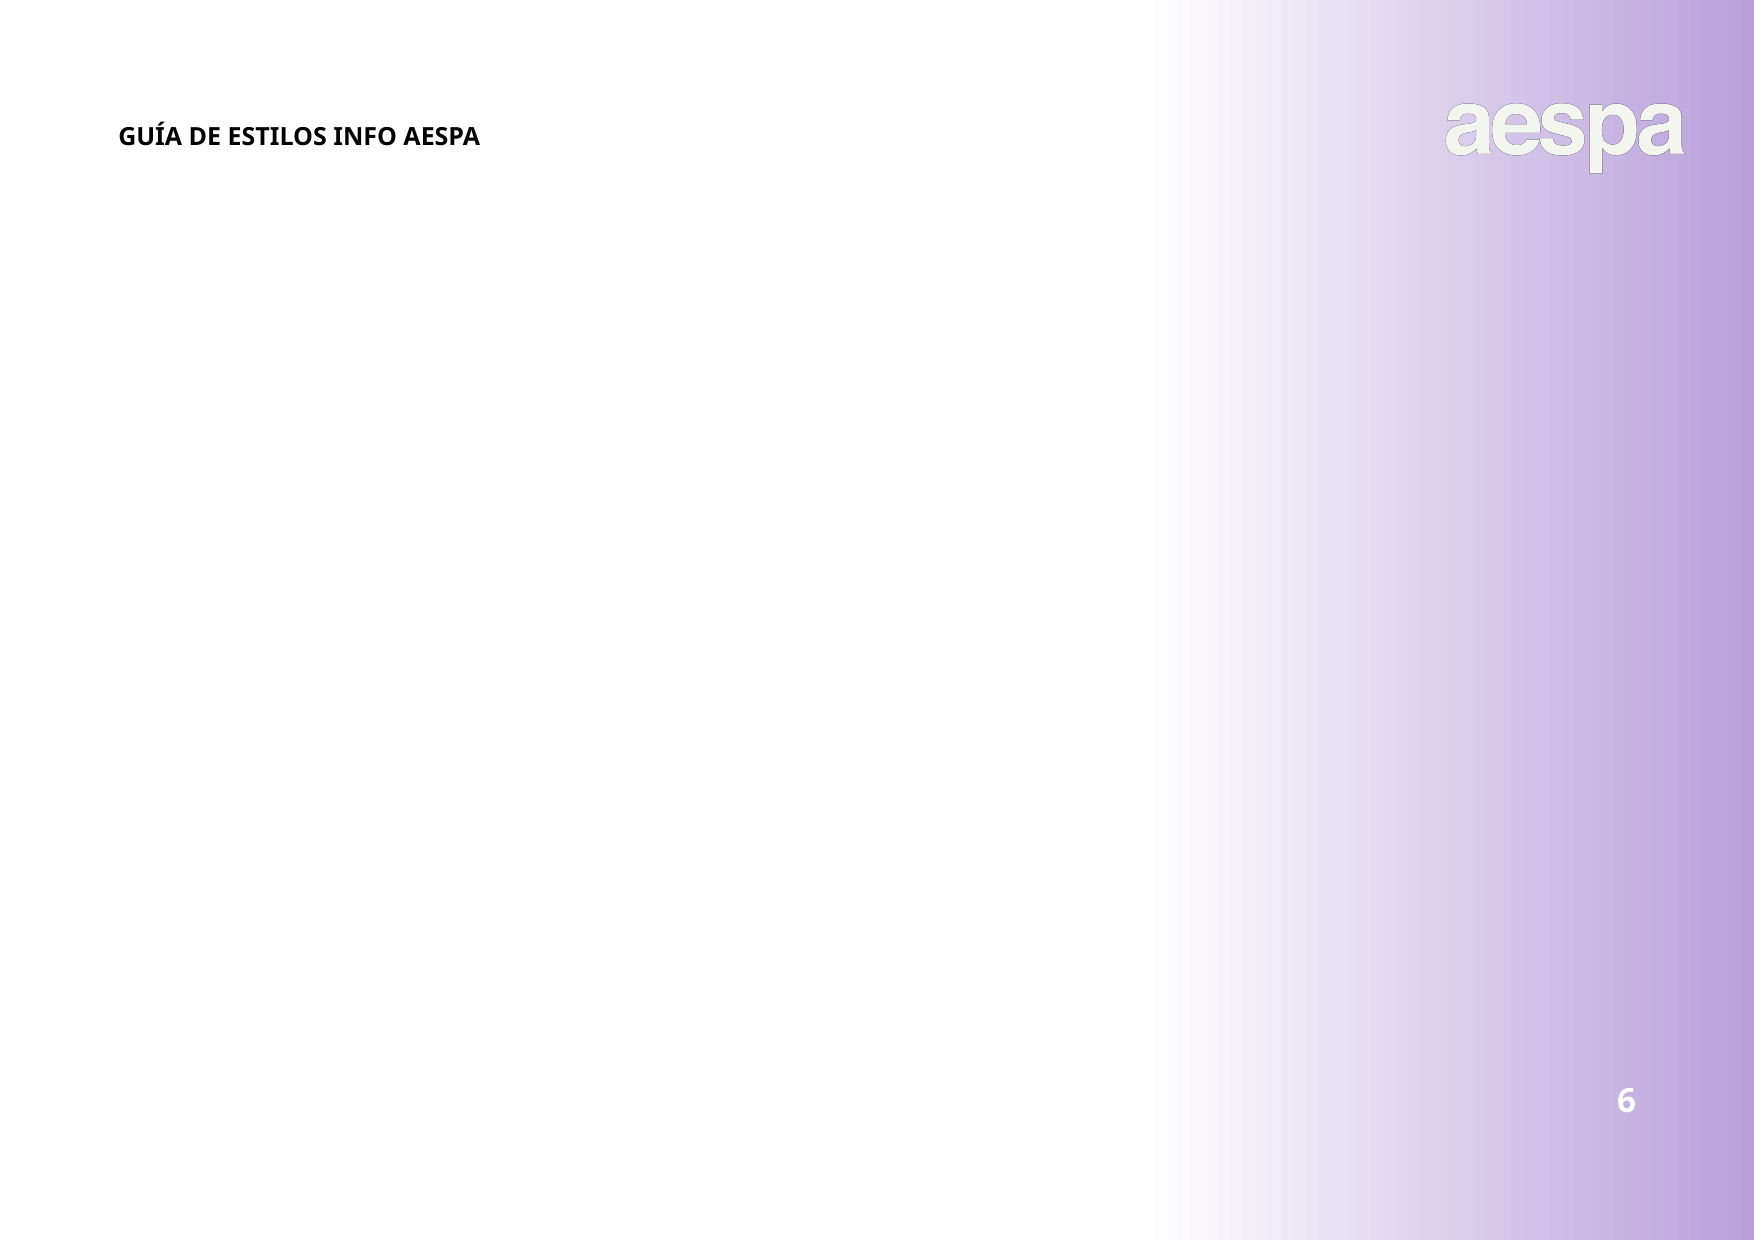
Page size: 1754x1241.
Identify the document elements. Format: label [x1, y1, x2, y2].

picture [1428, 88, 1703, 187]
